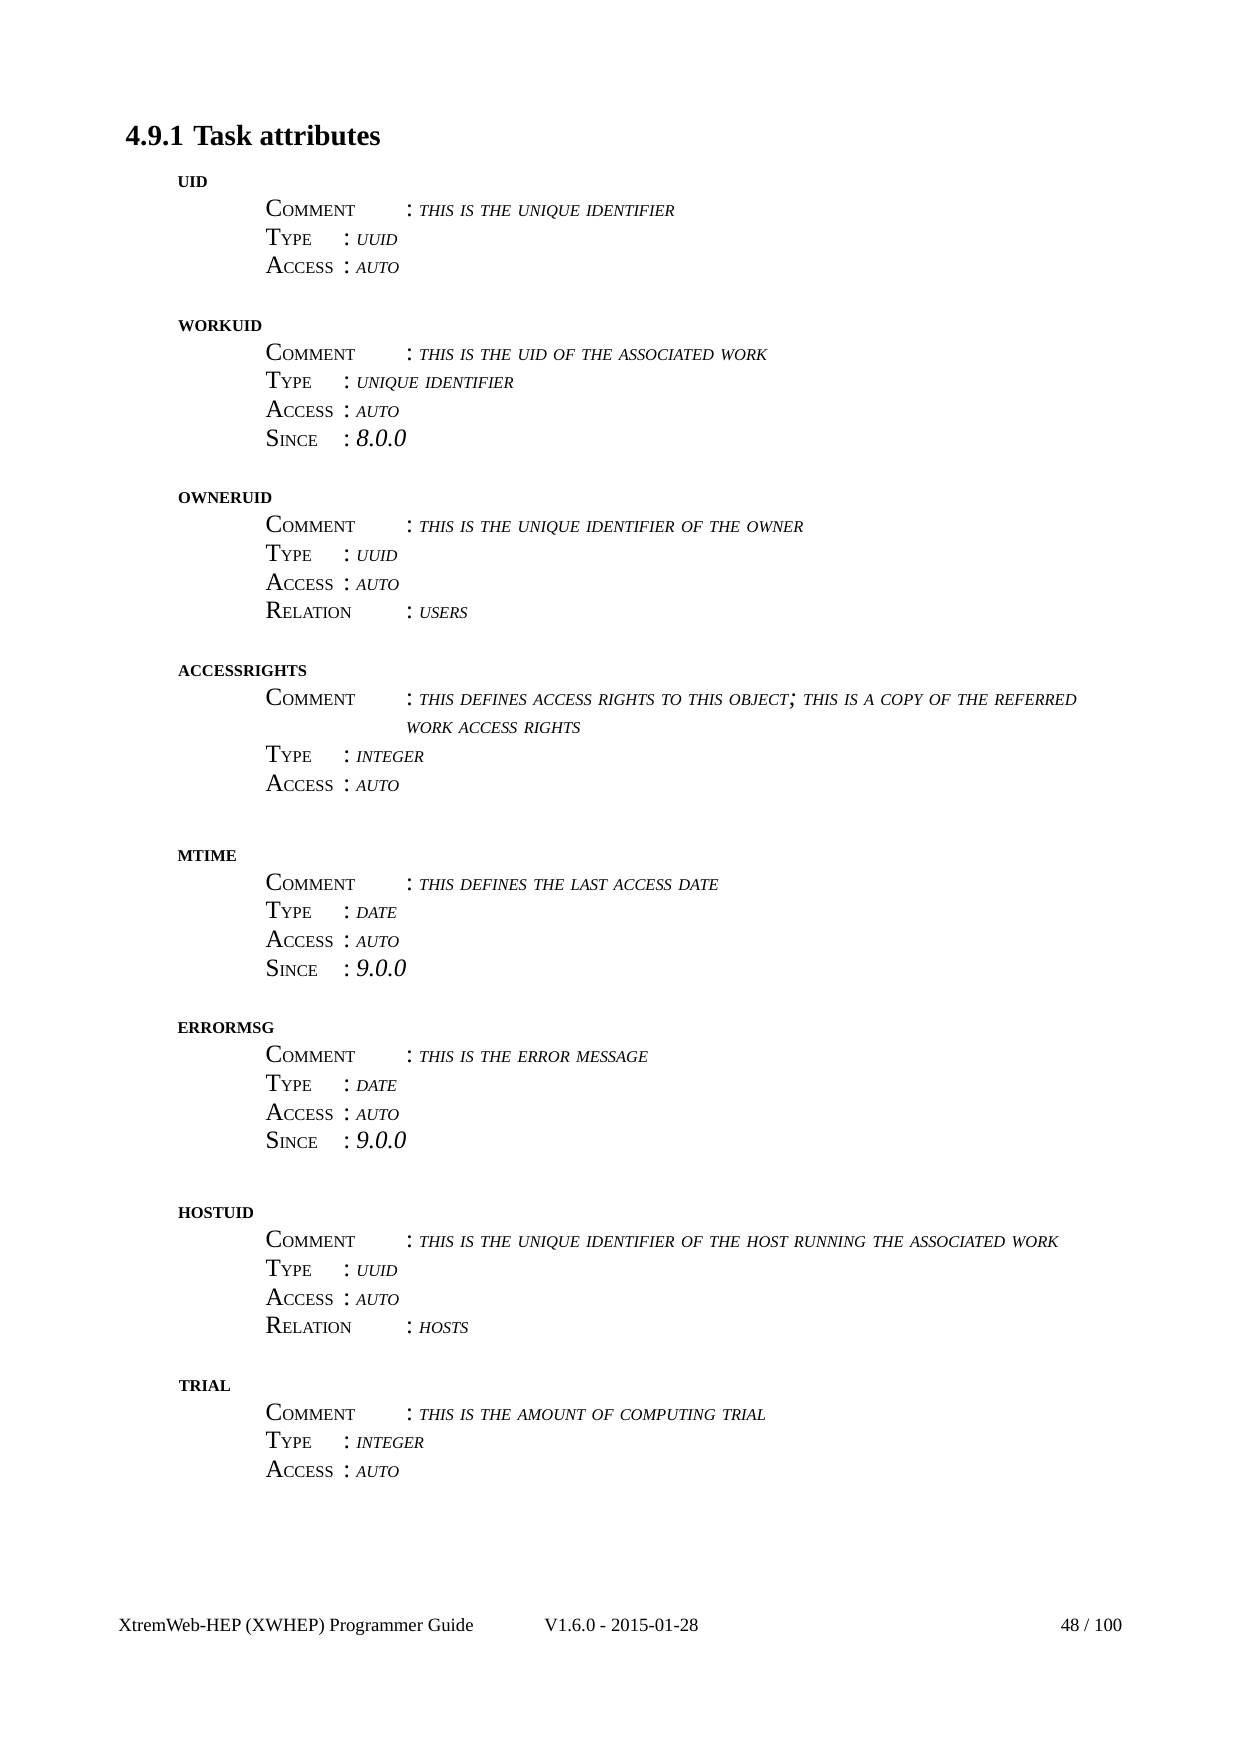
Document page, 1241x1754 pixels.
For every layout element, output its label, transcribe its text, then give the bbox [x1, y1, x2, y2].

text workuid [178, 308, 1122, 337]
text Comment : this is the error message [265, 1039, 1122, 1068]
text hostuid [178, 1195, 1122, 1224]
text Comment : this is the amount of computing trial [265, 1397, 1122, 1425]
text Type : date [265, 895, 1122, 924]
text Access : auto [265, 1454, 1122, 1483]
text trial [118, 1368, 1122, 1397]
text Since : 9.0.0 [265, 1125, 1122, 1154]
text Access : auto [265, 250, 1122, 279]
text Type : uuid [265, 1253, 1122, 1282]
text mtime [177, 838, 1122, 867]
text Access : auto [265, 567, 1122, 595]
text Comment : this is the uid of the associated work [265, 337, 1122, 365]
text Relation : hosts [265, 1310, 1122, 1339]
text Access : auto [265, 1282, 1122, 1310]
text uid [177, 164, 1122, 193]
text Since : 9.0.0 [265, 953, 1122, 982]
text errormsg [177, 1010, 1122, 1039]
text accessrights [178, 653, 1122, 682]
text Type : uuid [265, 222, 1122, 250]
text Comment : this defines access rights to this object; this is a copy of the referred work access rights [265, 682, 1122, 739]
text Comment : this is the unique identifier of the host running the associated work [265, 1224, 1122, 1253]
text Since : 8.0.0 [265, 423, 1122, 452]
text Type : integer [265, 1425, 1122, 1454]
text Type : unique identifier [265, 365, 1122, 394]
text Access : auto [265, 768, 1122, 797]
text Type : date [265, 1068, 1122, 1097]
text Comment : this is the unique identifier of the owner [265, 509, 1122, 538]
text Access : auto [265, 924, 1122, 953]
text Type : uuid [265, 538, 1122, 567]
text Access : auto [265, 394, 1122, 423]
text Comment : this is the unique identifier [265, 193, 1122, 222]
text Access : auto [265, 1097, 1122, 1125]
text Relation : users [265, 595, 1122, 624]
subtitle Task attributes [118, 118, 1122, 152]
text Comment : this defines the last access date [265, 867, 1122, 895]
text owneruid [178, 480, 1122, 509]
text Type : integer [265, 739, 1122, 768]
